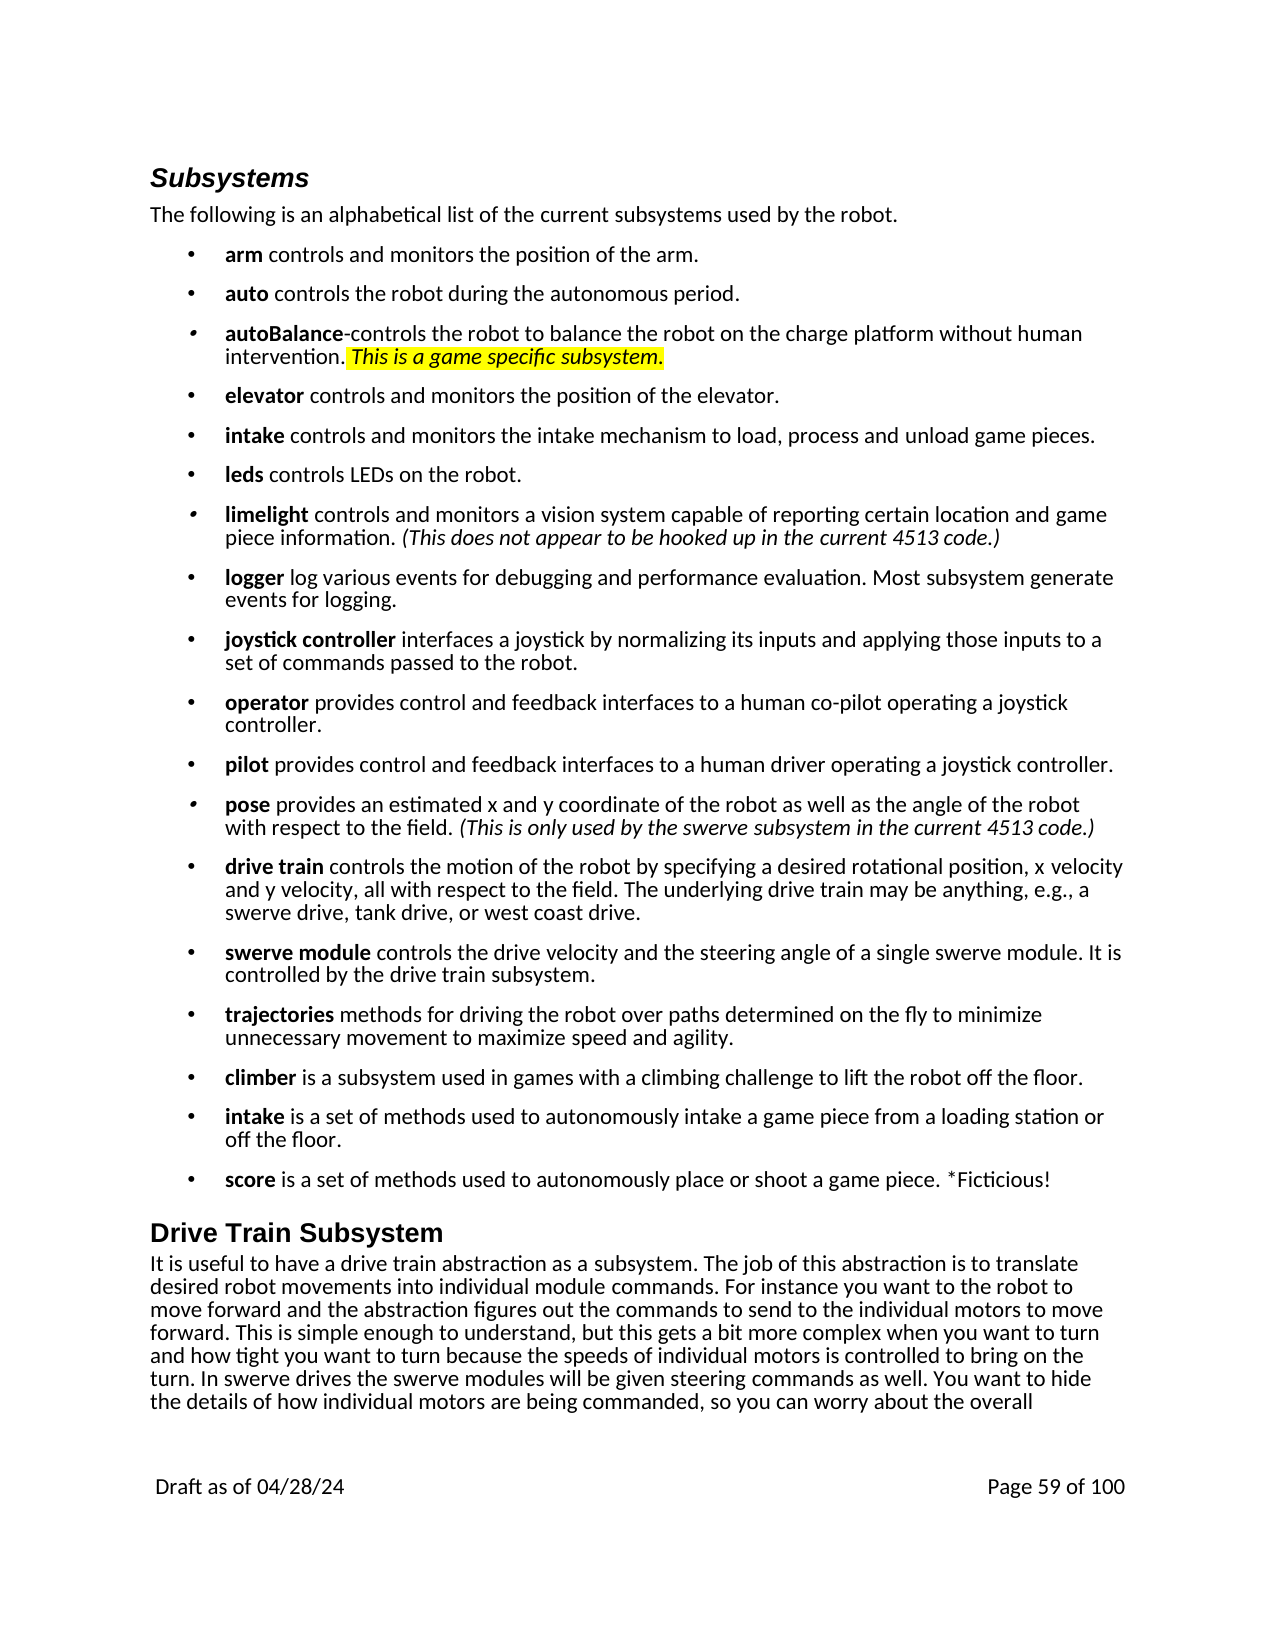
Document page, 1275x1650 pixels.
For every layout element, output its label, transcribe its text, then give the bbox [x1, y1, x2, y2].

list elevator controls and monitors the position of the elevator. [187, 387, 1125, 409]
list trajectories methods for driving the robot over paths determined on the fly to minimize unnecessary movement to maximize speed and agility. [187, 1005, 1125, 1051]
list pose provides an estimated x and y coordinate of the robot as well as the angle of the robot with respect to the field. (This is only used by the swerve subsystem in the current 4513 code.) [187, 795, 1125, 841]
subtitle Subsystems [150, 162, 1125, 193]
subtitle Drive Train Subsystem [150, 1218, 1125, 1248]
list score is a set of methods used to autonomously place or shoot a game piece. *Ficticious! [187, 1170, 1125, 1193]
list intake is a set of methods used to autonomously intake a game piece from a loading station or off the floor. [187, 1107, 1125, 1153]
list pilot provides control and feedback interfaces to a human driver operating a joystick controller. [187, 755, 1125, 778]
list drive train controls the motion of the robot by specifying a desired rotational position, x velocity and y velocity, all with respect to the field. The underlying drive train may be anything, e.g., a swerve drive, tank drive, or west coast drive. [187, 857, 1125, 926]
list joystick controller interfaces a joystick by normalizing its inputs and applying those inputs to a set of commands passed to the robot. [187, 630, 1125, 676]
list auto controls the robot during the autonomous period. [187, 284, 1125, 307]
text The following is an alphabetical list of the current subsystems used by the robot. [150, 205, 1125, 228]
list leds controls LEDs on the robot. [187, 466, 1125, 489]
list intake controls and monitors the intake mechanism to load, process and unload game pieces. [187, 426, 1125, 449]
list operator provides control and feedback interfaces to a human co-pilot operating a joystick controller. [187, 693, 1125, 739]
list logger log various events for debugging and performance evaluation. Most subsystem generate events for logging. [187, 568, 1125, 614]
text It is useful to have a drive train abstraction as a subsystem. The job of this abstraction is to translate desired robot movements into individual module commands. For instance you want to the robot to move forward and the abstraction figures out the commands to send to the individual motors to move forward. This is simple enough to understand, but this gets a bit more complex when you want to turn and how tight you want to turn because the speeds of individual motors is controlled to bring on the turn. In swerve drives the swerve modules will be given steering commands as well. You want to hide the details of how individual motors are being commanded, so you can worry about the overall [150, 1254, 1125, 1415]
list limelight controls and monitors a vision system capable of reporting certain location and game piece information. (This does not appear to be hooked up in the current 4513 code.) [187, 505, 1125, 551]
list climber is a subsystem used in games with a climbing challenge to lift the robot off the floor. [187, 1068, 1125, 1091]
list autoBalance-controls the robot to balance the robot on the charge platform without human intervention. This is a game specific subsystem. [187, 324, 1125, 370]
list arm controls and monitors the position of the arm. [187, 245, 1125, 268]
list swerve module controls the drive velocity and the steering angle of a single swerve module. It is controlled by the drive train subsystem. [187, 943, 1125, 989]
